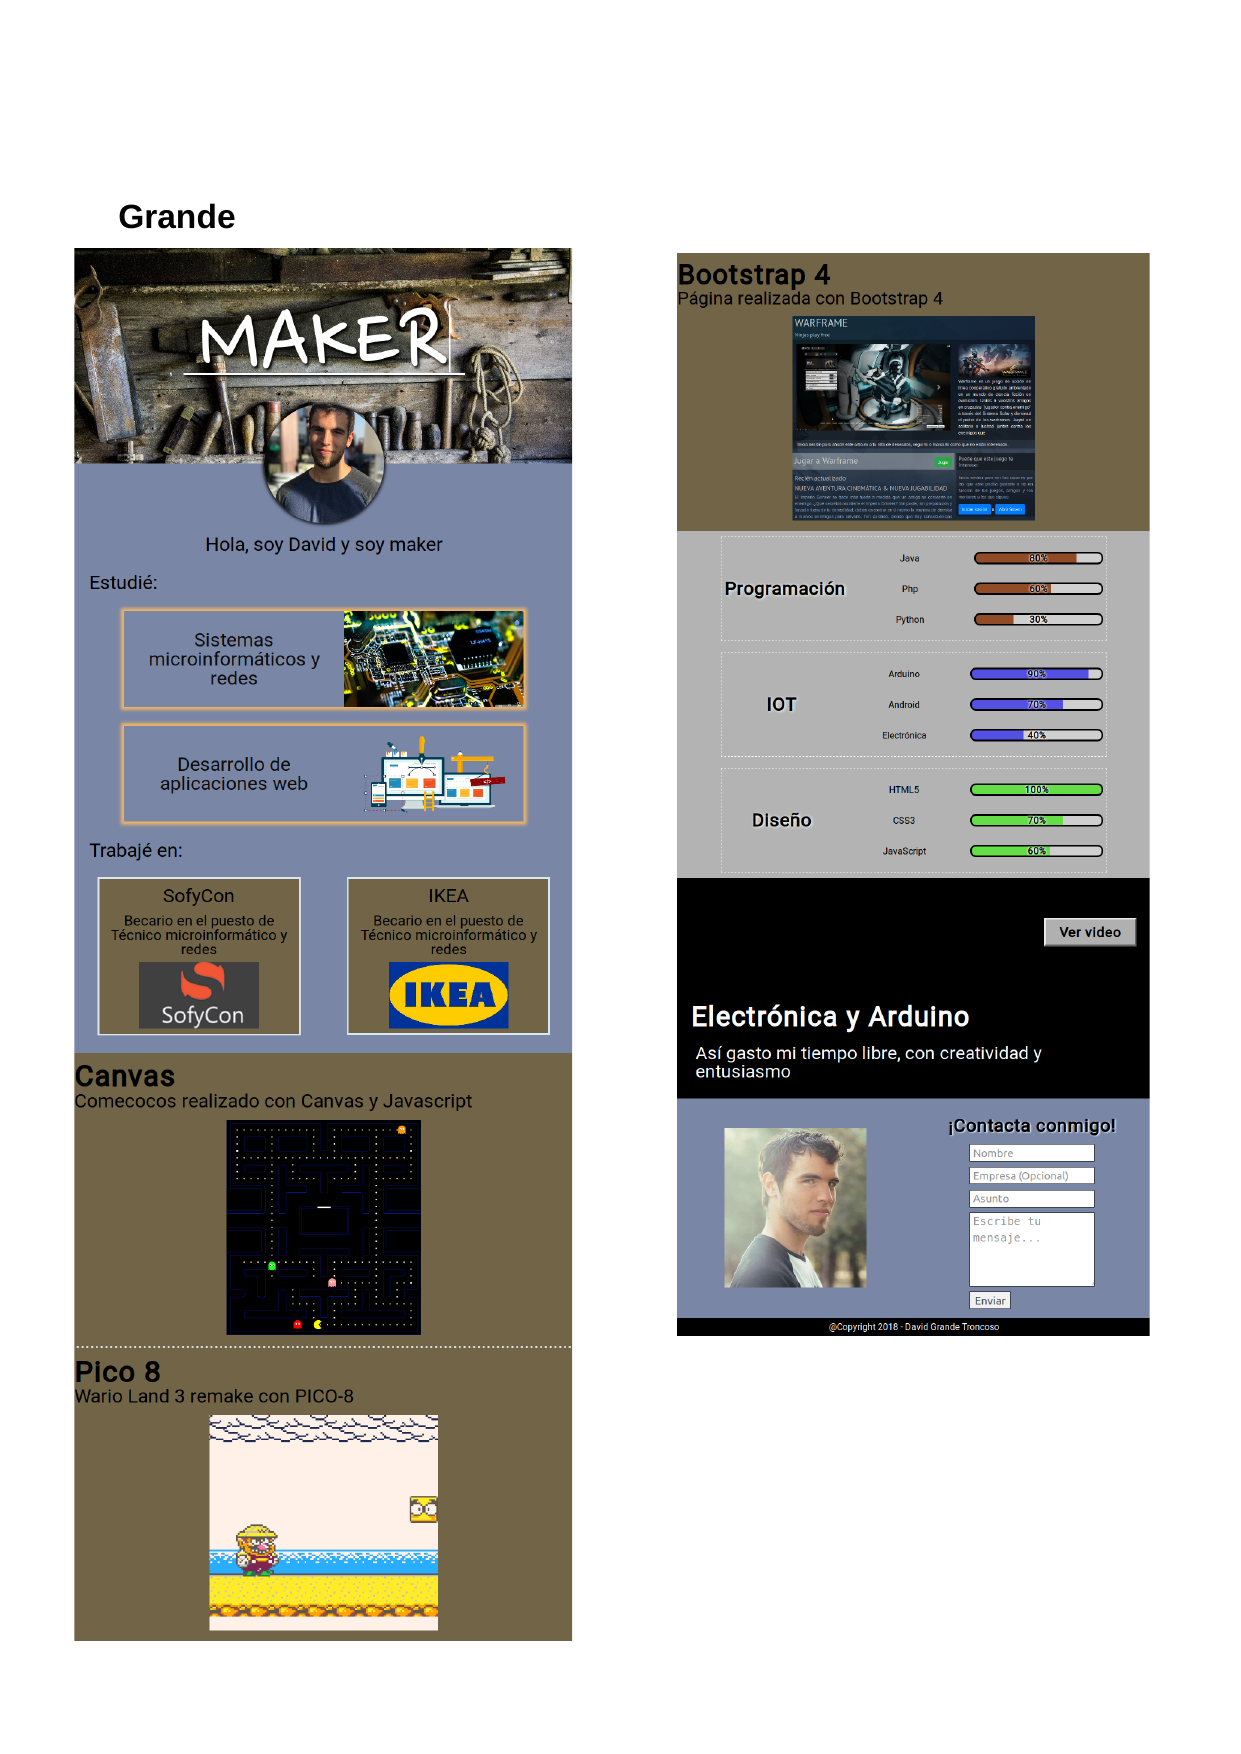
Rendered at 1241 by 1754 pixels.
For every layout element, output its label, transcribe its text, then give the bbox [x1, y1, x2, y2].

subtitle Grande [118, 197, 1122, 236]
